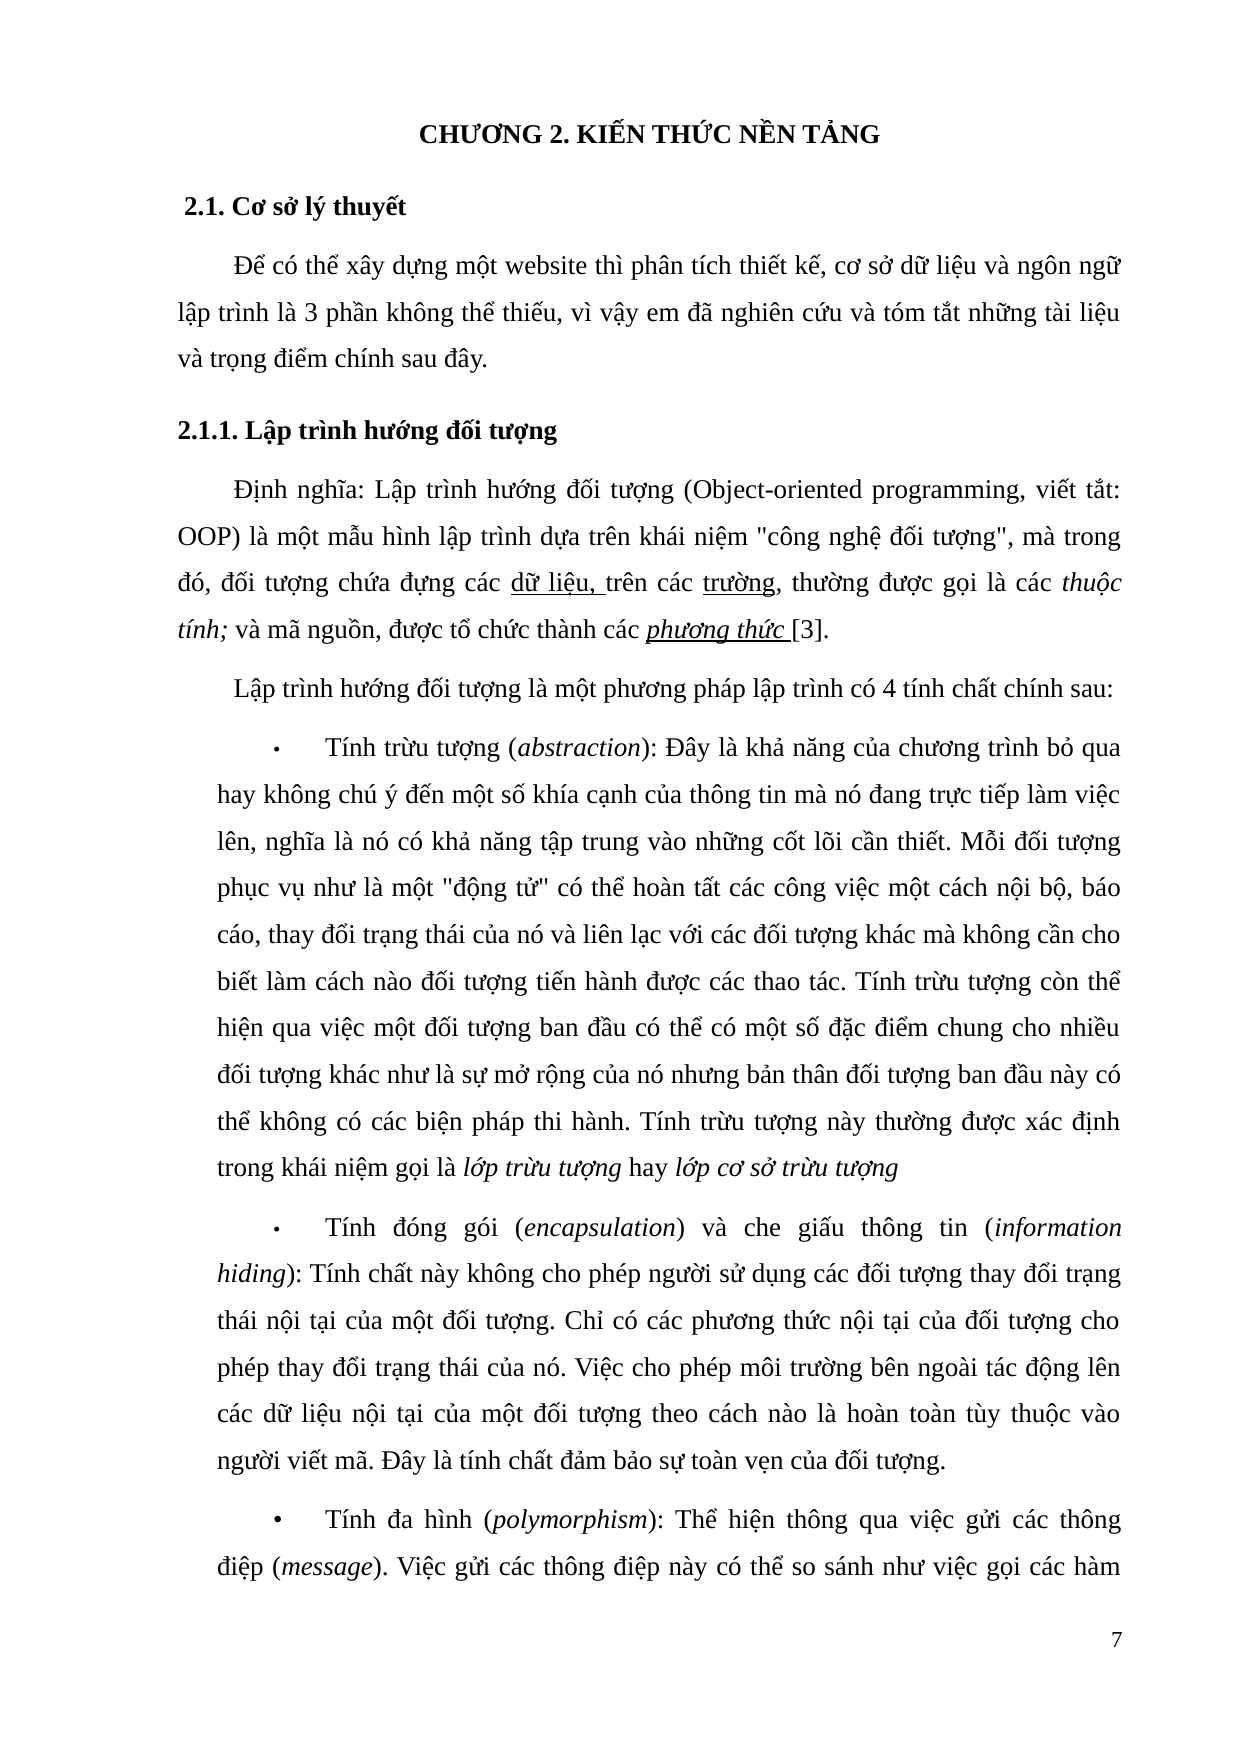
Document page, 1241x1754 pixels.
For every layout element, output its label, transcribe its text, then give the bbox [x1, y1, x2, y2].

list Tính đóng gói (encapsulation) và che giấu thông tin (information hiding): Tính chất này không cho phép người sử dụng các đối tượng thay đổi trạng thái nội tại của một đối tượng. Chỉ có các phương thức nội tại của đối tượng cho phép thay đổi trạng thái của nó. Việc cho phép môi trường bên ngoài tác động lên các dữ liệu nội tại của một đối tượng theo cách nào là hoàn toàn tùy thuộc vào người viết mã. Đây là tính chất đảm bảo sự toàn vẹn của đối tượng. [217, 1211, 1122, 1475]
text Để có thể xây dựng một website thì phân tích thiết kế, cơ sở dữ liệu và ngôn ngữ lập trình là 3 phần không thể thiếu, vì vậy em đã nghiên cứu và tóm tắt những tài liệu và trọng điểm chính sau đây. [177, 249, 1122, 373]
list Tính trừu tượng (abstraction): Đây là khả năng của chương trình bỏ qua hay không chú ý đến một số khía cạnh của thông tin mà nó đang trực tiếp làm việc lên, nghĩa là nó có khả năng tập trung vào những cốt lõi cần thiết. Mỗi đối tượng phục vụ như là một "động tử" có thể hoàn tất các công việc một cách nội bộ, báo cáo, thay đổi trạng thái của nó và liên lạc với các đối tượng khác mà không cần cho biết làm cách nào đối tượng tiến hành được các thao tác. Tính trừu tượng còn thể hiện qua việc một đối tượng ban đầu có thể có một số đặc điểm chung cho nhiều đối tượng khác như là sự mở rộng của nó nhưng bản thân đối tượng ban đầu này có thể không có các biện pháp thi hành. Tính trừu tượng này thường được xác định trong khái niệm gọi là lớp trừu tượng hay lớp cơ sở trừu tượng [217, 731, 1122, 1183]
subtitle 2.1. Cơ sở lý thuyết [177, 190, 1122, 221]
subtitle CHƯƠNG 2. KIẾN THỨC NỀN TẢNG [177, 118, 1122, 149]
text Lập trình hướng đối tượng là một phương pháp lập trình có 4 tính chất chính sau: [177, 672, 1122, 703]
text • Tính đa hình (polymorphism): Thể hiện thông qua việc gửi các thông điệp (message). Việc gửi các thông điệp này có thể so sánh như việc gọi các hàm [217, 1503, 1122, 1581]
text Định nghĩa: Lập trình hướng đối tượng (Object-oriented programming, viết tắt: OOP) là một mẫu hình lập trình dựa trên khái niệm "công nghệ đối tượng", mà trong đó, đối tượng chứa đựng các dữ liệu, trên các trường, thường được gọi là các thuộc tính; và mã nguồn, được tổ chức thành các phương thức [3]. [177, 473, 1122, 644]
subtitle 2.1.1. Lập trình hướng đối tượng [177, 414, 1122, 445]
